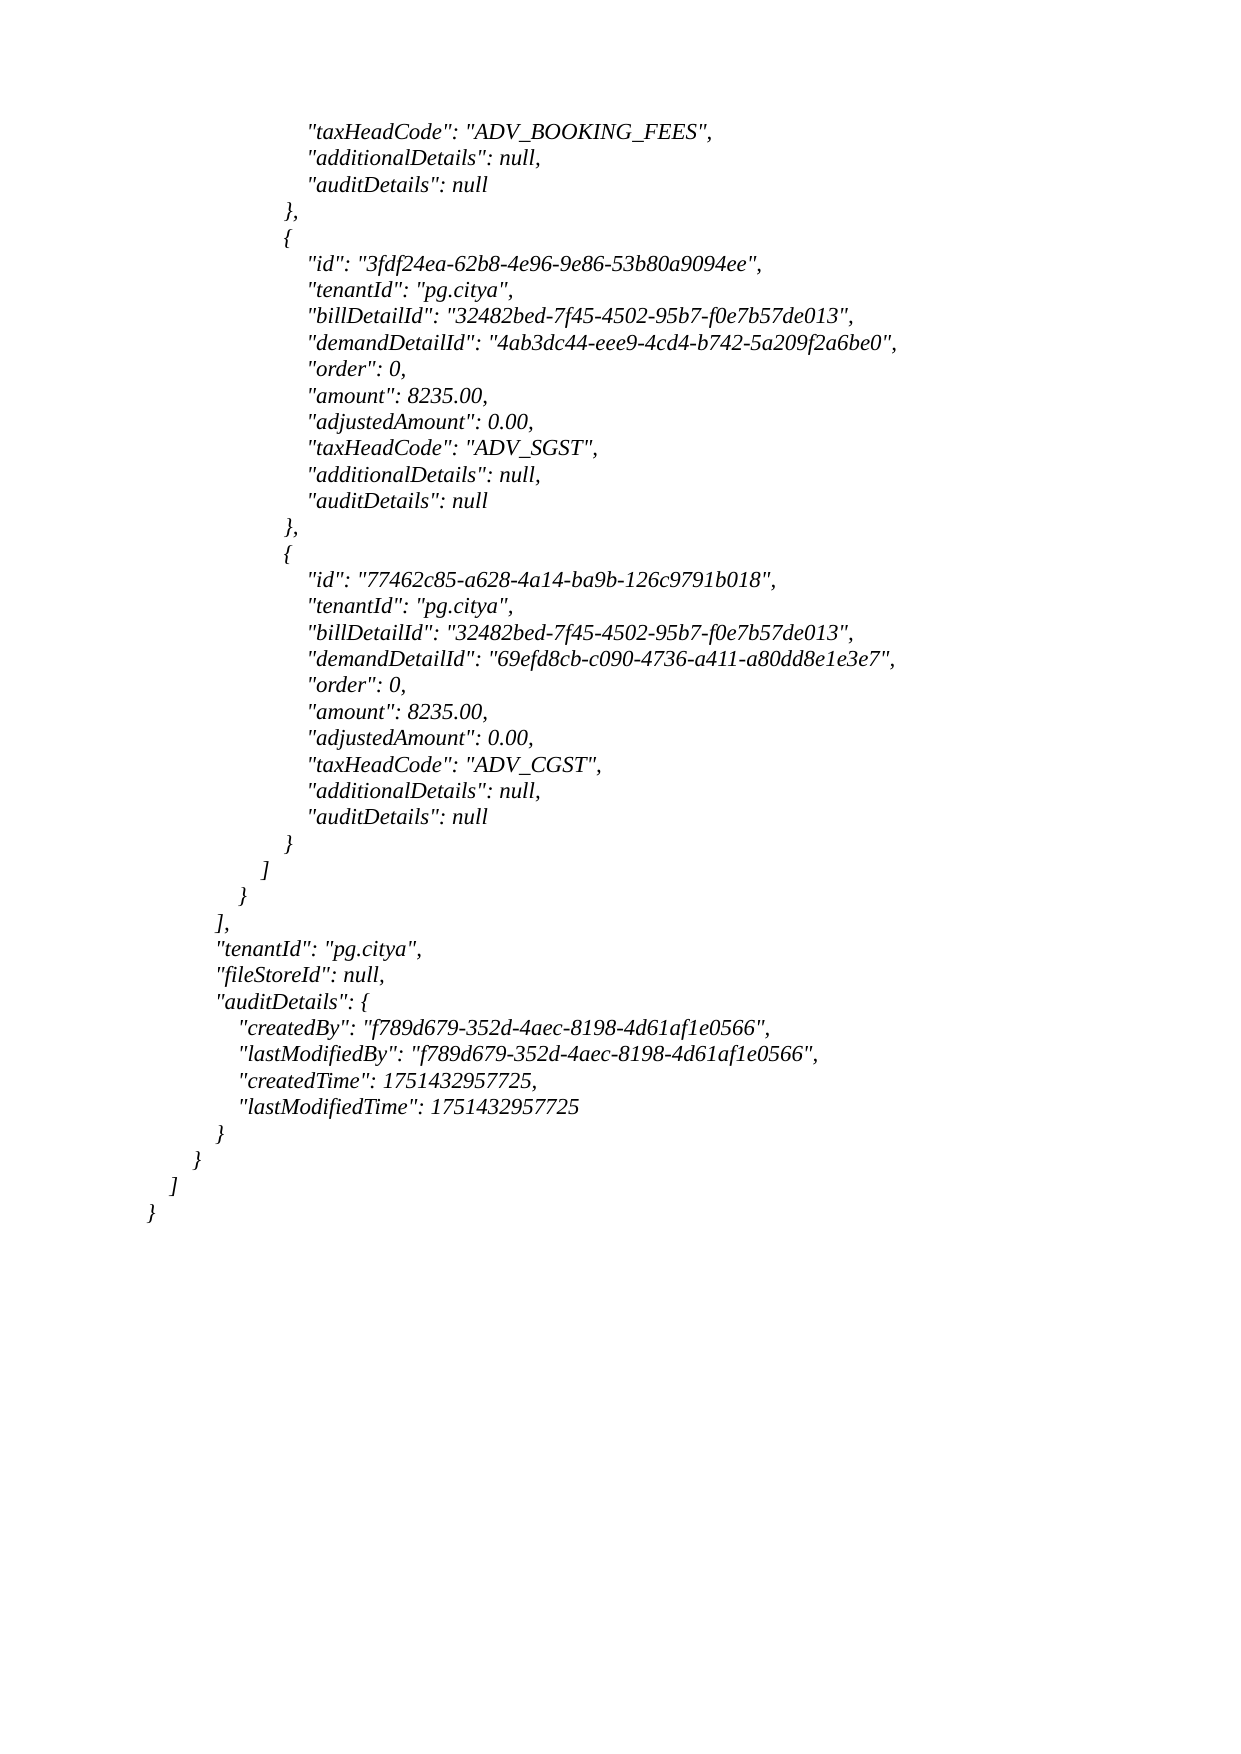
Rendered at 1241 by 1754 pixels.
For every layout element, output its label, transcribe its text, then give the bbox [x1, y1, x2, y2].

text "taxHeadCode": "ADV_BOOKING_FEES", [146, 118, 1122, 144]
text "demandDetailId": "4ab3dc44-eee9-4cd4-b742-5a209f2a6be0", [146, 329, 1122, 355]
text "additionalDetails": null, [146, 144, 1122, 171]
text "adjustedAmount": 0.00, [146, 724, 1122, 751]
text "taxHeadCode": "ADV_CGST", [146, 751, 1122, 777]
text "amount": 8235.00, [146, 698, 1122, 724]
text "order": 0, [146, 672, 1122, 698]
text "createdTime": 1751432957725, [146, 1067, 1122, 1093]
text ] [146, 1172, 1122, 1199]
text "auditDetails": null [146, 171, 1122, 197]
text "fileStoreId": null, [146, 961, 1122, 988]
text { [146, 223, 1122, 250]
text "order": 0, [146, 355, 1122, 382]
text } [146, 882, 1122, 909]
text { [146, 540, 1122, 566]
text }, [146, 513, 1122, 540]
text "additionalDetails": null, [146, 777, 1122, 803]
text } [146, 1146, 1122, 1172]
text "demandDetailId": "69efd8cb-c090-4736-a411-a80dd8e1e3e7", [146, 645, 1122, 672]
text "taxHeadCode": "ADV_SGST", [146, 434, 1122, 461]
text "amount": 8235.00, [146, 382, 1122, 408]
text "tenantId": "pg.citya", [146, 276, 1122, 303]
text }, [146, 197, 1122, 223]
text "id": "3fdf24ea-62b8-4e96-9e86-53b80a9094ee", [146, 250, 1122, 276]
text "additionalDetails": null, [146, 461, 1122, 487]
text "adjustedAmount": 0.00, [146, 408, 1122, 434]
text "createdBy": "f789d679-352d-4aec-8198-4d61af1e0566", [146, 1014, 1122, 1041]
text "tenantId": "pg.citya", [146, 935, 1122, 961]
text "auditDetails": null [146, 487, 1122, 513]
text "tenantId": "pg.citya", [146, 592, 1122, 619]
text } [146, 830, 1122, 856]
text ], [146, 909, 1122, 935]
text ] [146, 856, 1122, 882]
text "lastModifiedTime": 1751432957725 [146, 1093, 1122, 1119]
text "id": "77462c85-a628-4a14-ba9b-126c9791b018", [146, 566, 1122, 592]
text "auditDetails": { [146, 988, 1122, 1014]
text "billDetailId": "32482bed-7f45-4502-95b7-f0e7b57de013", [146, 619, 1122, 645]
text "lastModifiedBy": "f789d679-352d-4aec-8198-4d61af1e0566", [146, 1041, 1122, 1067]
text "billDetailId": "32482bed-7f45-4502-95b7-f0e7b57de013", [146, 303, 1122, 329]
text } [146, 1199, 1122, 1225]
text "auditDetails": null [146, 803, 1122, 830]
text } [146, 1119, 1122, 1146]
